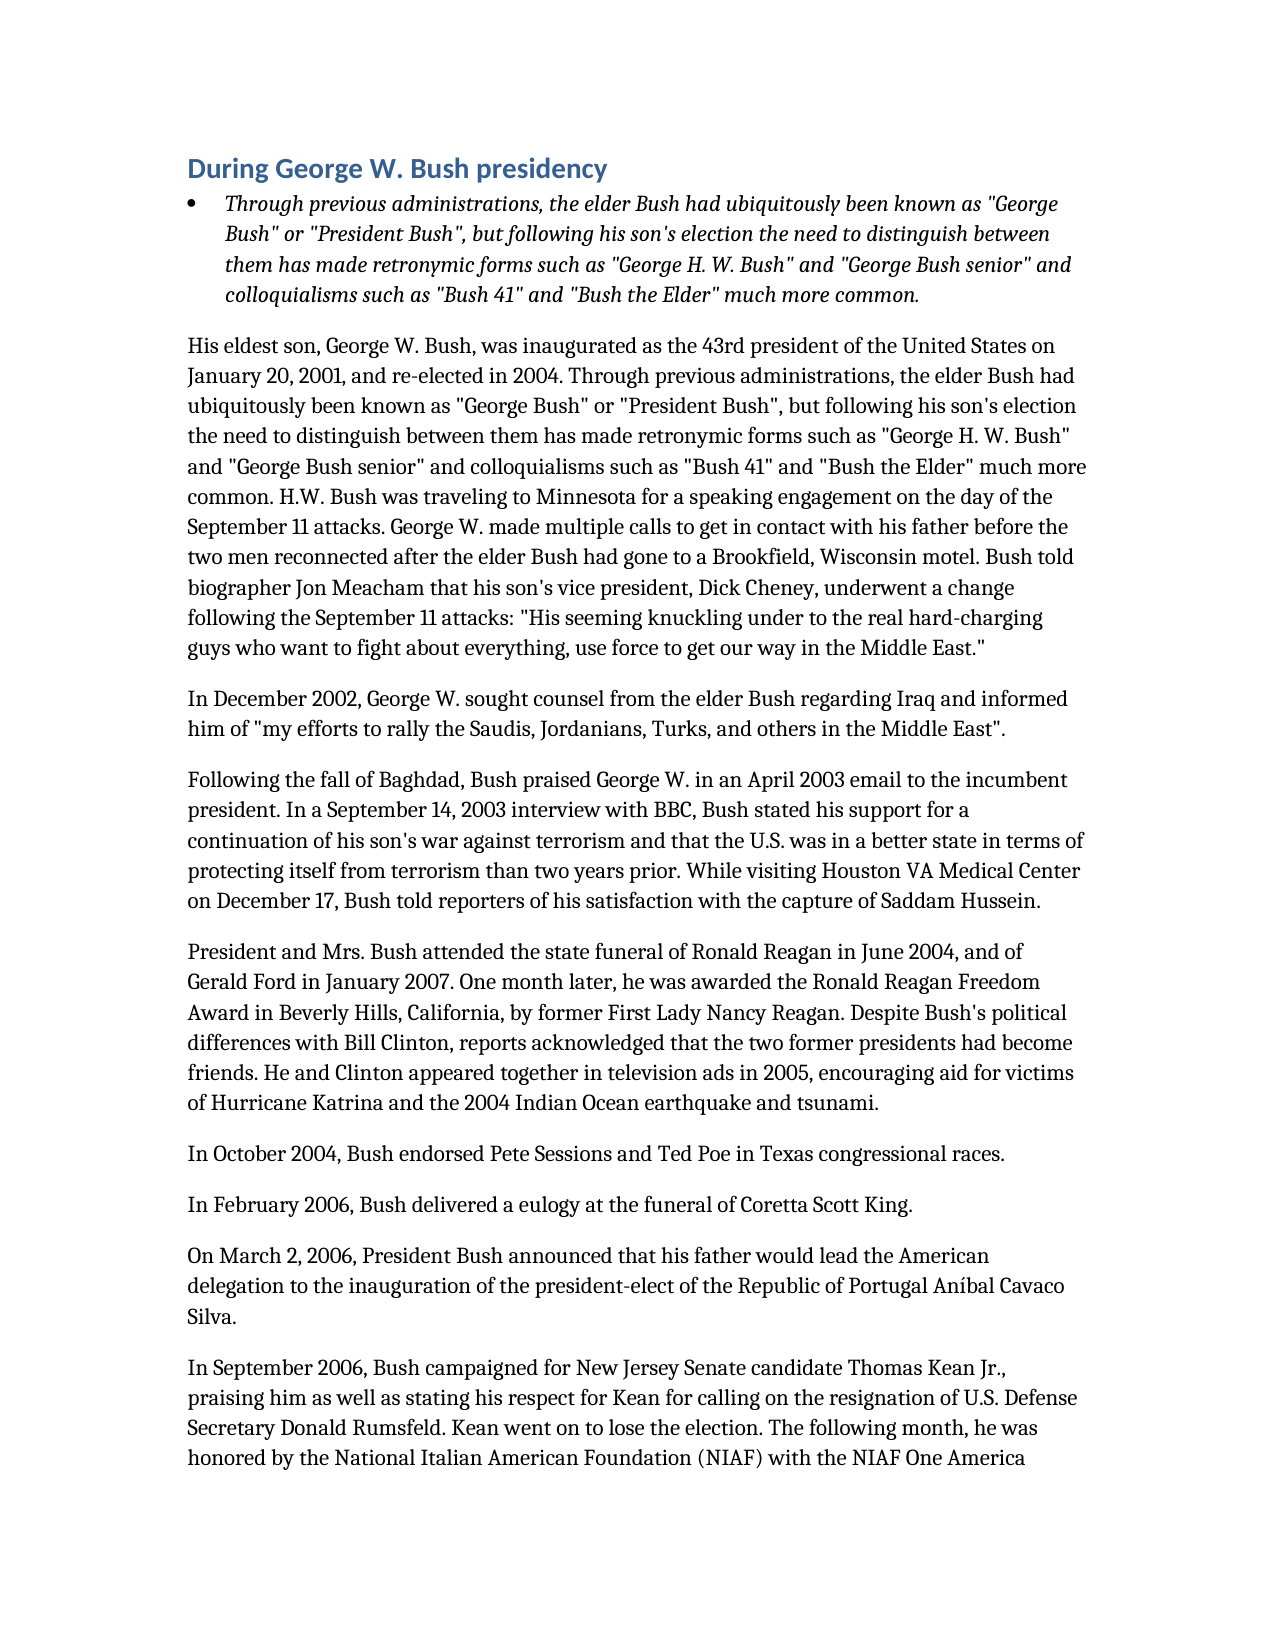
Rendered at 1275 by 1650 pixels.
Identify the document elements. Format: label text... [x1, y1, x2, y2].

text In October 2004, Bush endorsed Pete Sessions and Ted Poe in Texas congressional races. [187, 1141, 1087, 1167]
text Following the fall of Baghdad, Bush praised George W. in an April 2003 email to the incumbent president. In a September 14, 2003 interview with BBC, Bush stated his support for a continuation of his son's war against terrorism and that the U.S. was in a better state in terms of protecting itself from terrorism than two years prior. While visiting Houston VA Medical Center on December 17, Bush told reporters of his satisfaction with the capture of Saddam Hussein. [187, 767, 1087, 914]
list Through previous administrations, the elder Bush had ubiquitously been known as "George Bush" or "President Bush", but following his son's election the need to distinguish between them has made retronymic forms such as "George H. W. Bush" and "George Bush senior" and colloquialisms such as "Bush 41" and "Bush the Elder" much more common. [187, 191, 1087, 308]
text In February 2006, Bush delivered a eulogy at the funeral of Coretta Scott King. [187, 1192, 1087, 1218]
subtitle During George W. Bush presidency [187, 150, 1087, 186]
text In September 2006, Bush campaigned for New Jersey Senate candidate Thomas Kean Jr., praising him as well as stating his respect for Kean for calling on the resignation of U.S. Defense Secretary Donald Rumsfeld. Kean went on to lose the election. The following month, he was honored by the National Italian American Foundation (NIAF) with the NIAF One America [187, 1354, 1087, 1471]
text His eldest son, George W. Bush, was inaugurated as the 43rd president of the United States on January 20, 2001, and re-elected in 2004. Through previous administrations, the elder Bush had ubiquitously been known as "George Bush" or "President Bush", but following his son's election the need to distinguish between them has made retronymic forms such as "George H. W. Bush" and "George Bush senior" and colloquialisms such as "Bush 41" and "Bush the Elder" much more common. H.W. Bush was traveling to Minnesota for a speaking engagement on the day of the September 11 attacks. George W. made multiple calls to get in contact with his father before the two men reconnected after the elder Bush had gone to a Brookfield, Wisconsin motel. Bush told biographer Jon Meacham that his son's vice president, Dick Cheney, underwent a change following the September 11 attacks: "His seeming knuckling under to the real hard-charging guys who want to fight about everything, use force to get our way in the Middle East." [187, 333, 1087, 661]
text In December 2002, George W. sought counsel from the elder Bush regarding Iraq and informed him of "my efforts to rally the Saudis, Jordanians, Turks, and others in the Middle East". [187, 686, 1087, 742]
text President and Mrs. Bush attended the state funeral of Ronald Reagan in June 2004, and of Gerald Ford in January 2007. One month later, he was awarded the Ronald Reagan Freedom Award in Beverly Hills, California, by former First Lady Nancy Reagan. Despite Bush's political differences with Bill Clinton, reports acknowledged that the two former presidents had become friends. He and Clinton appeared together in television ads in 2005, encouraging aid for victims of Hurricane Katrina and the 2004 Indian Ocean earthquake and tsunami. [187, 939, 1087, 1116]
text On March 2, 2006, President Bush announced that his father would lead the American delegation to the inauguration of the president-elect of the Republic of Portugal Aníbal Cavaco Silva. [187, 1243, 1087, 1330]
